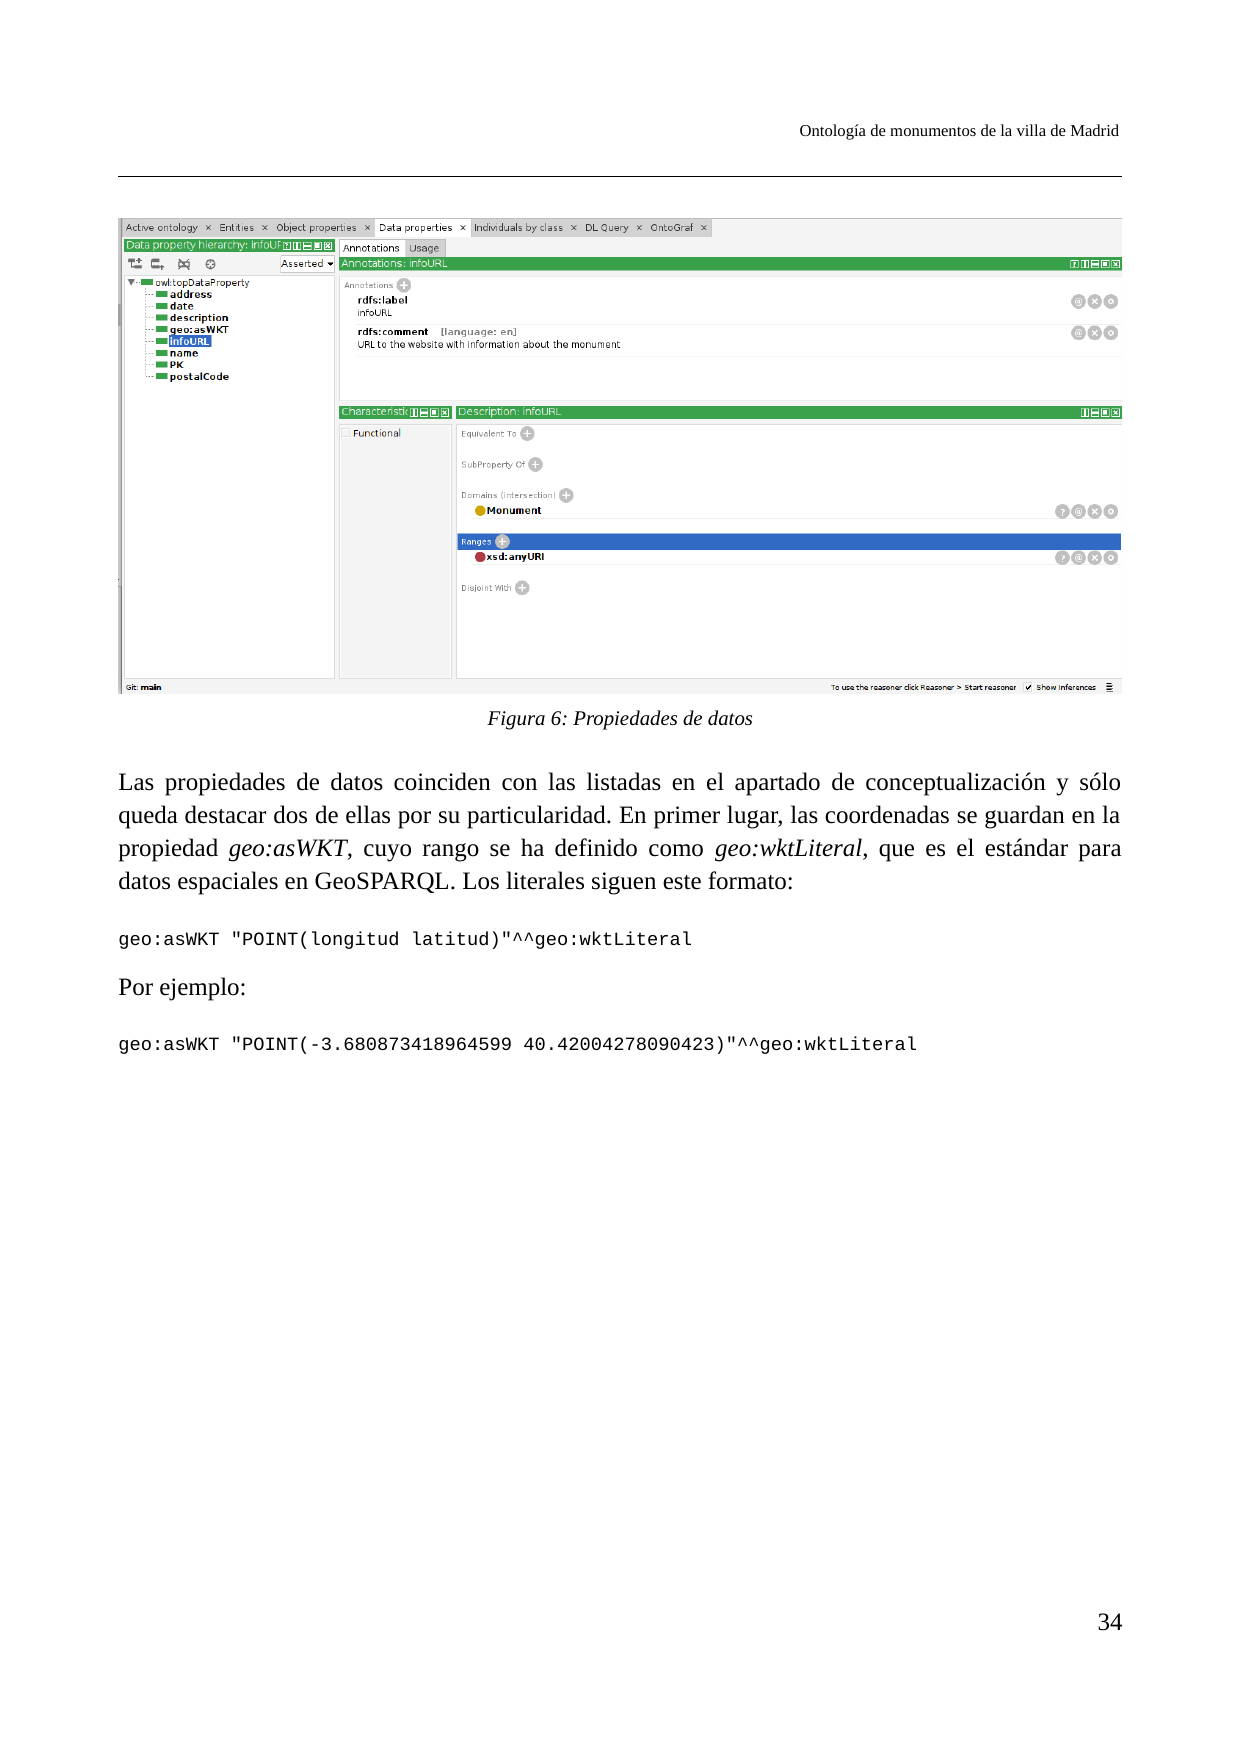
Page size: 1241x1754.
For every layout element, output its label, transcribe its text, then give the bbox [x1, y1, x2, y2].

text [118, 206, 1122, 218]
text geo:asWKT "POINT(longitud latitud)"^^geo:wktLiteral [118, 929, 1122, 951]
text Figura 6: Propiedades de datos [118, 694, 1122, 730]
text geo:asWKT "POINT(-3.680873418964599 40.42004278090423)"^^geo:wktLiteral [118, 1035, 1122, 1056]
picture [118, 218, 1123, 694]
text Las propiedades de datos coinciden con las listadas en el apartado de conceptualización y sólo queda destacar dos de ellas por su particularidad. En primer lugar, las coordenadas se guardan en la propiedad geo:asWKT, cuyo rango se ha definido como geo:wktLiteral, que es el estándar para datos espaciales en GeoSPARQL. Los literales siguen este formato: [118, 730, 1122, 895]
text Por ejemplo: [118, 972, 1122, 1001]
